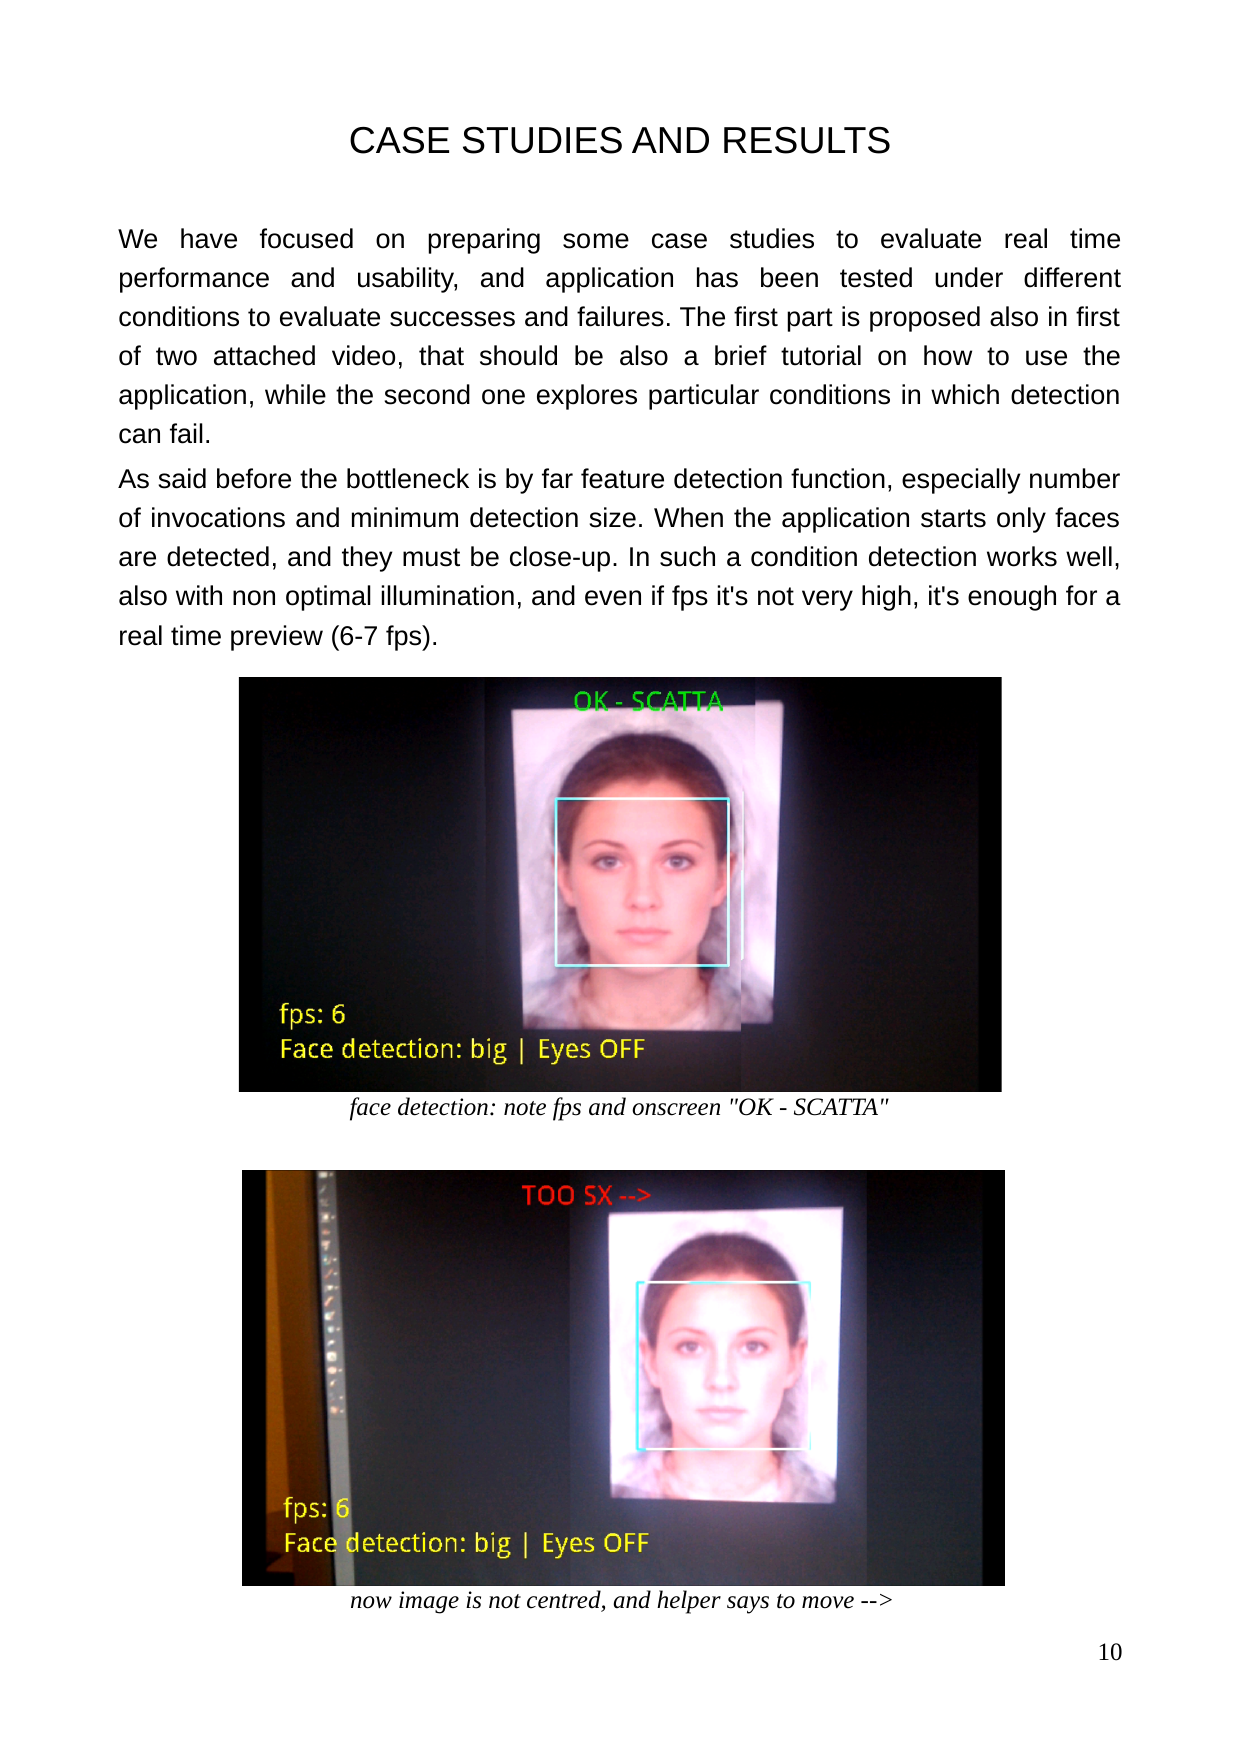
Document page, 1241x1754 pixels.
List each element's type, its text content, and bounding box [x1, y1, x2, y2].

text CASE STUDIES AND RESULTS [118, 118, 1122, 161]
text now image is not centred, and helper says to move --> [242, 1586, 1005, 1614]
picture [238, 677, 1002, 1092]
text As said before the bottleneck is by far feature detection function, especially number of invocations and minimum detection size. When the application starts only faces are detected, and they must be close-up. In such a condition detection works well, also with non optimal illumination, and even if fps it's not very high, it's enough for a real time preview (6-7 fps). [118, 463, 1122, 651]
picture [242, 1170, 1005, 1586]
text face detection: note fps and onscreen "OK - SCATTA" [239, 1092, 1002, 1121]
text We have focused on preparing some case studies to evaluate real time performance and usability, and application has been tested under different conditions to evaluate successes and failures. The first part is proposed also in first of two attached video, that should be also a brief tutorial on how to use the application, while the second one explores particular conditions in which detection can fail. [118, 223, 1122, 449]
